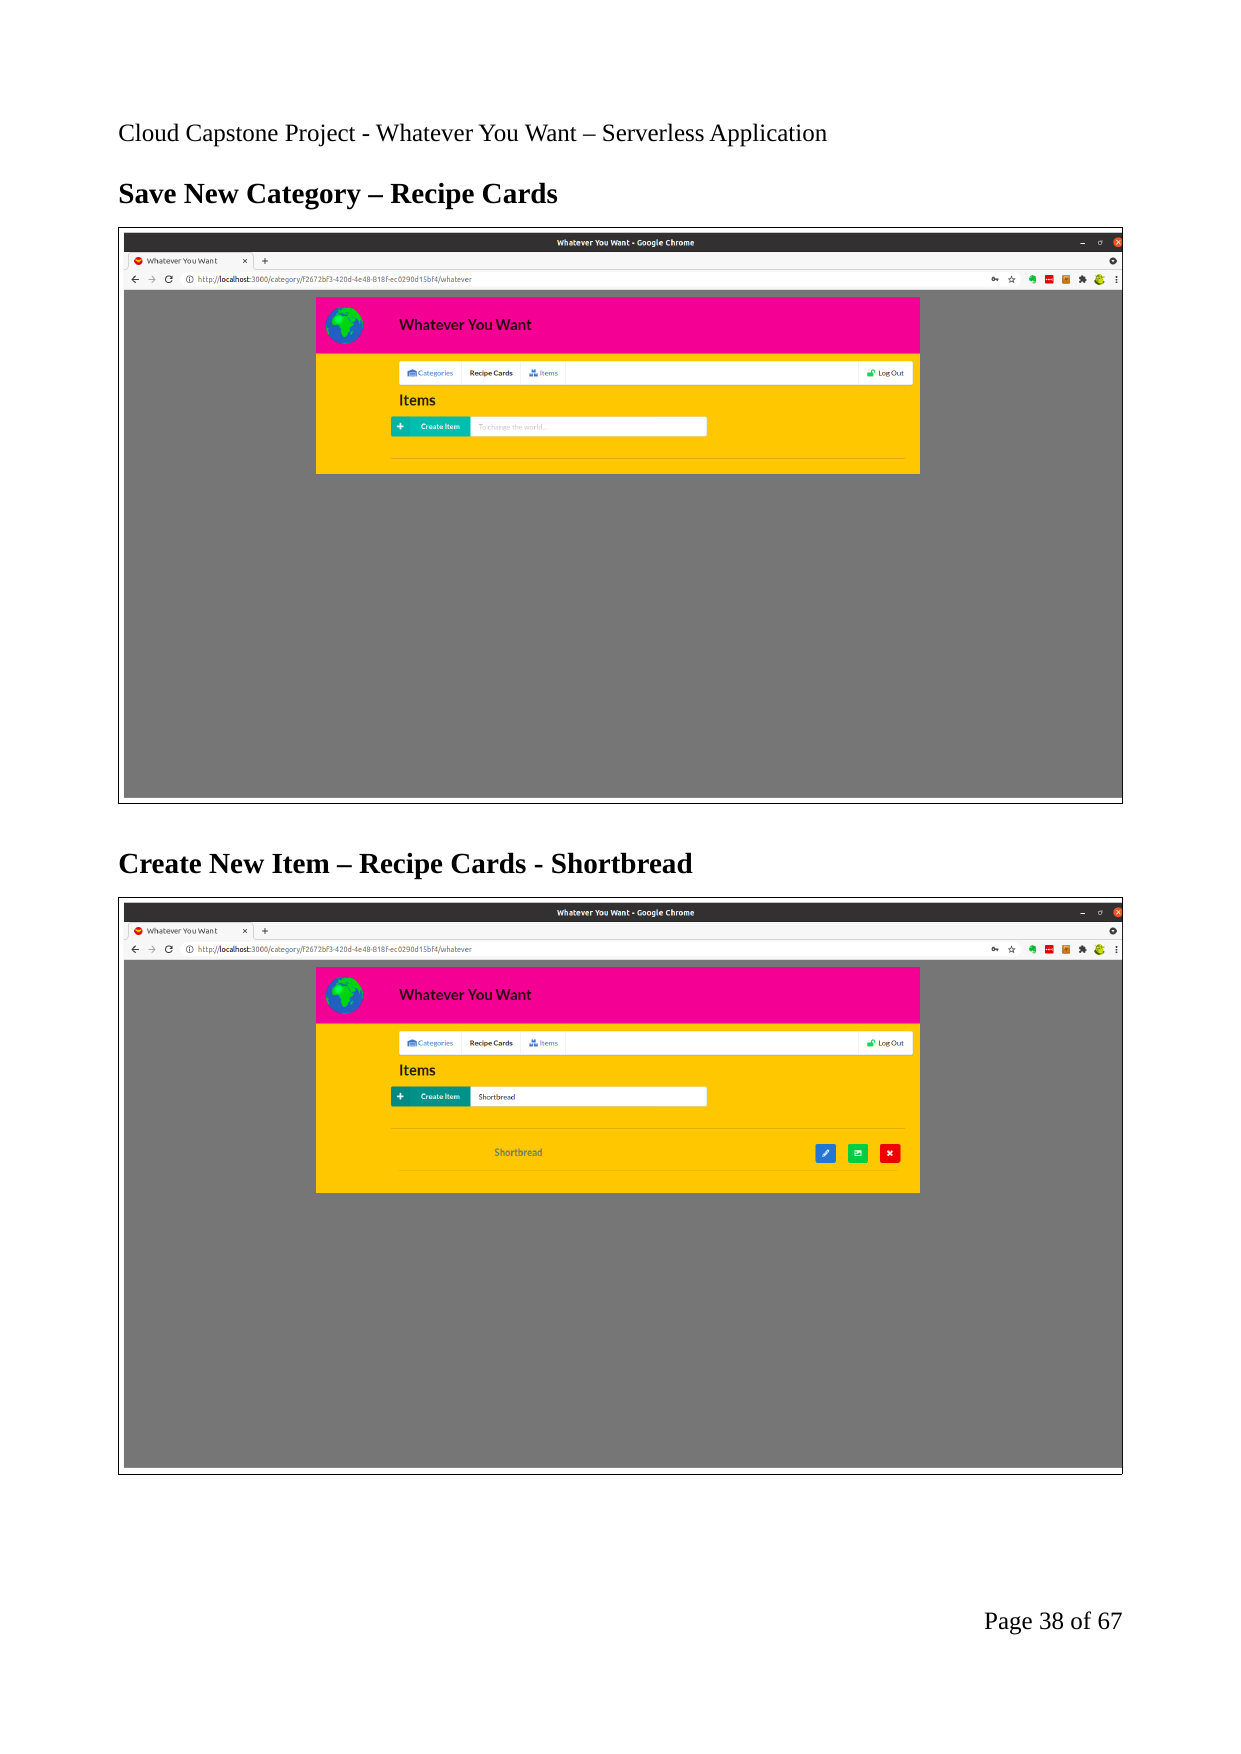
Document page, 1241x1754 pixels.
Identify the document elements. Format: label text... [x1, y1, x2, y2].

table_header [119, 228, 1122, 803]
subtitle Save New Category – Recipe Cards [118, 176, 1122, 210]
table_header [119, 898, 1122, 1473]
picture [123, 232, 1123, 798]
subtitle Create New Item – Recipe Cards - Shortbread [118, 847, 1122, 880]
picture [123, 902, 1123, 1468]
